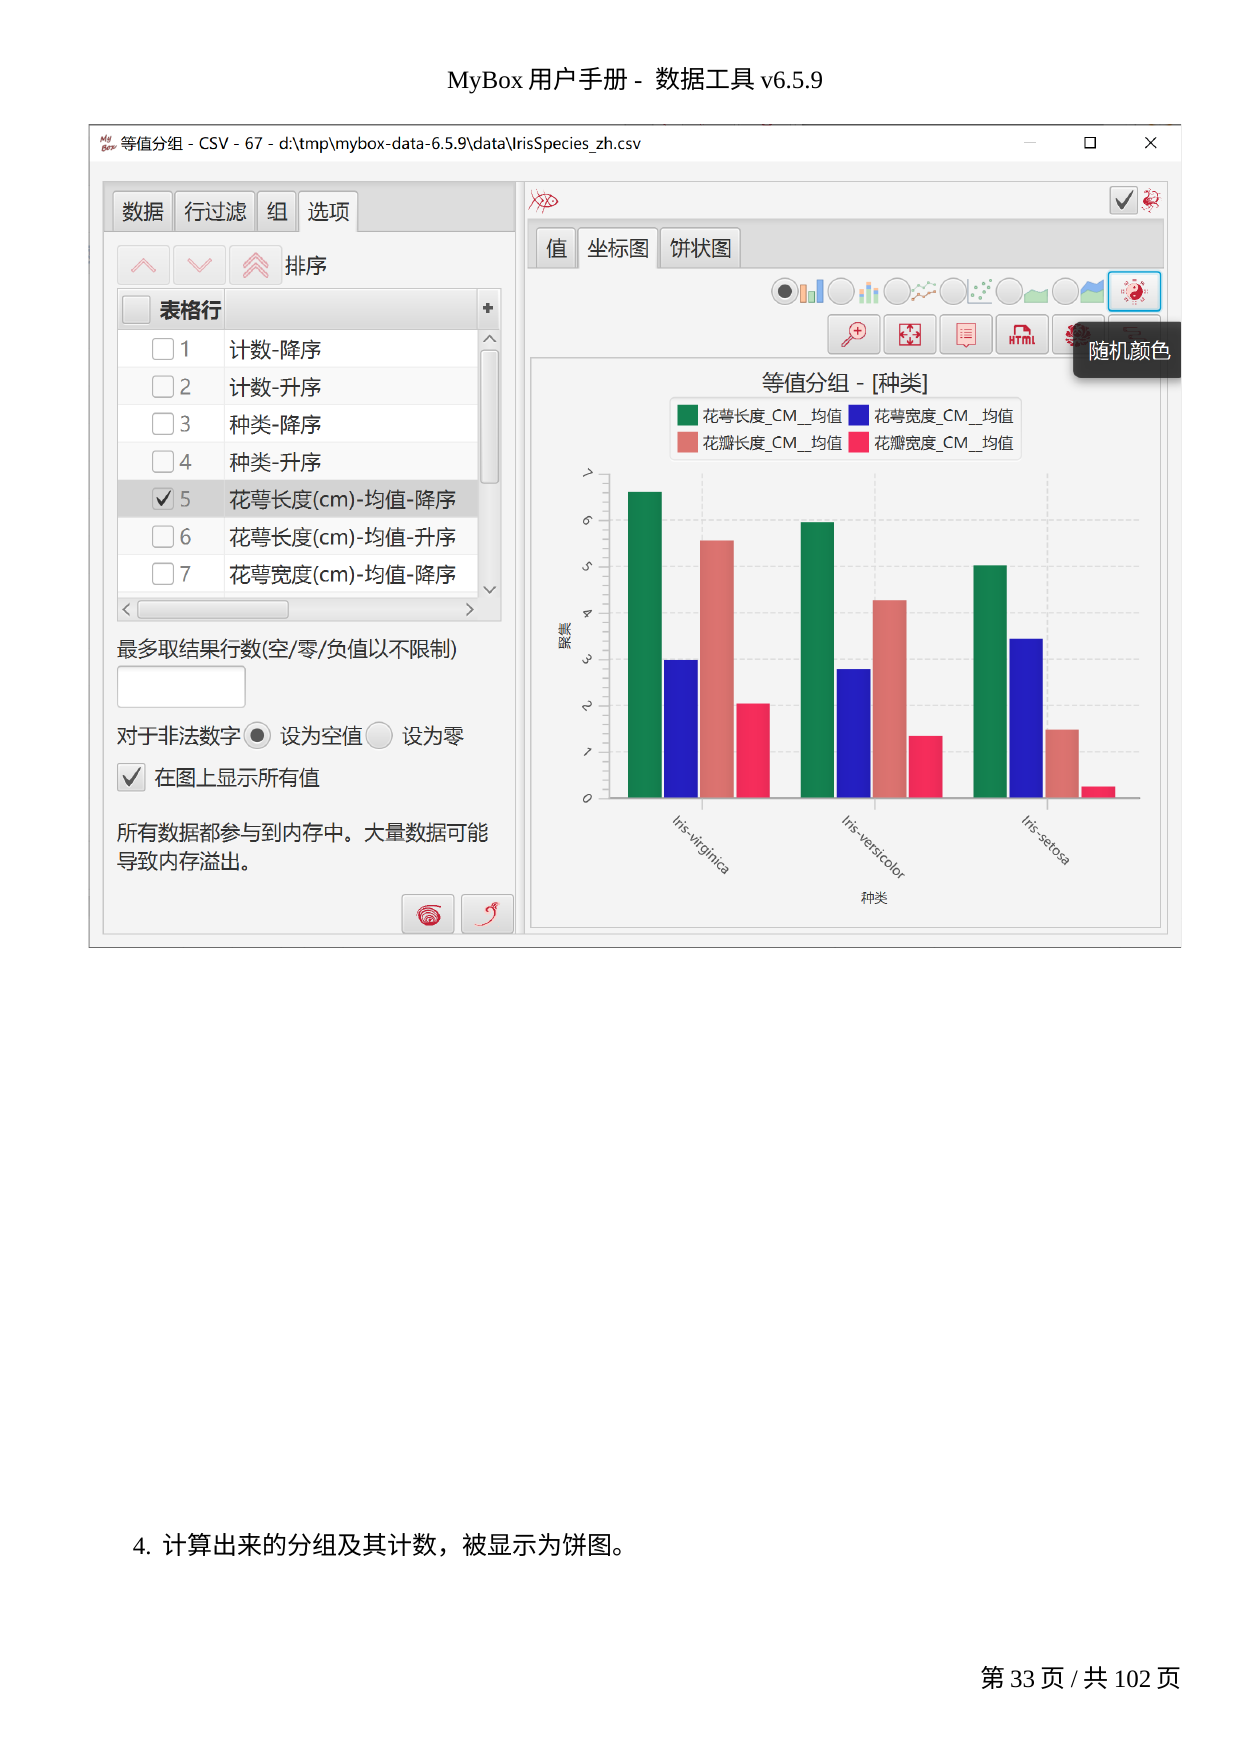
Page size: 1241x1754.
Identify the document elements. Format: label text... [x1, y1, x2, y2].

list 计算出来的分组及其计数，被显示为饼图。 [133, 1526, 1181, 1562]
picture [88, 124, 1182, 948]
